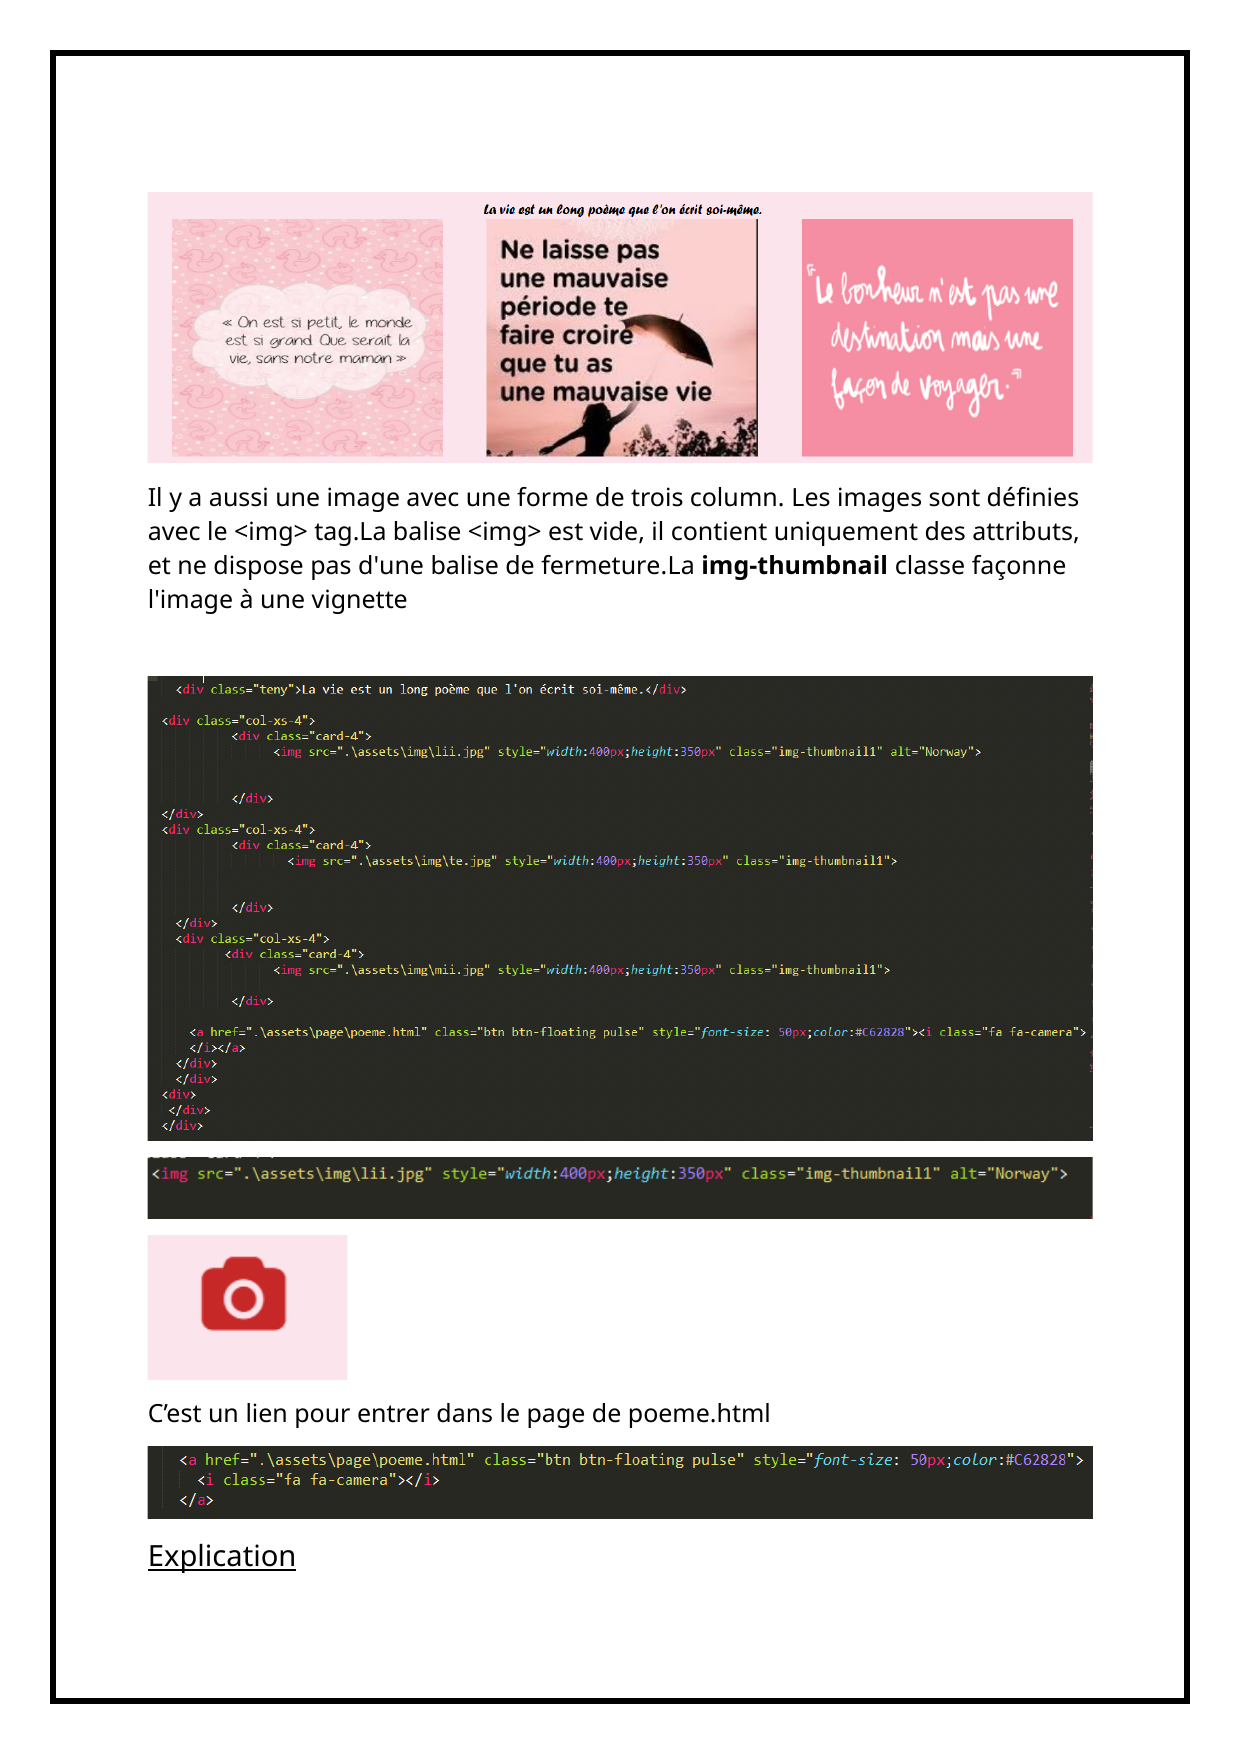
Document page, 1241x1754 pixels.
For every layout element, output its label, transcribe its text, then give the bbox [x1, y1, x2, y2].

text Explication [148, 1535, 1093, 1575]
text Il y a aussi une image avec une forme de trois column. Les images sont définies avec le <img> tag.La balise <img> est vide, il contient uniquement des attributs, et ne dispose pas d'une balise de fermeture.La img-thumbnail classe façonne l'image à une vignette [148, 479, 1093, 616]
text C’est un lien pour entrer dans le page de poeme.html [148, 1396, 1093, 1430]
